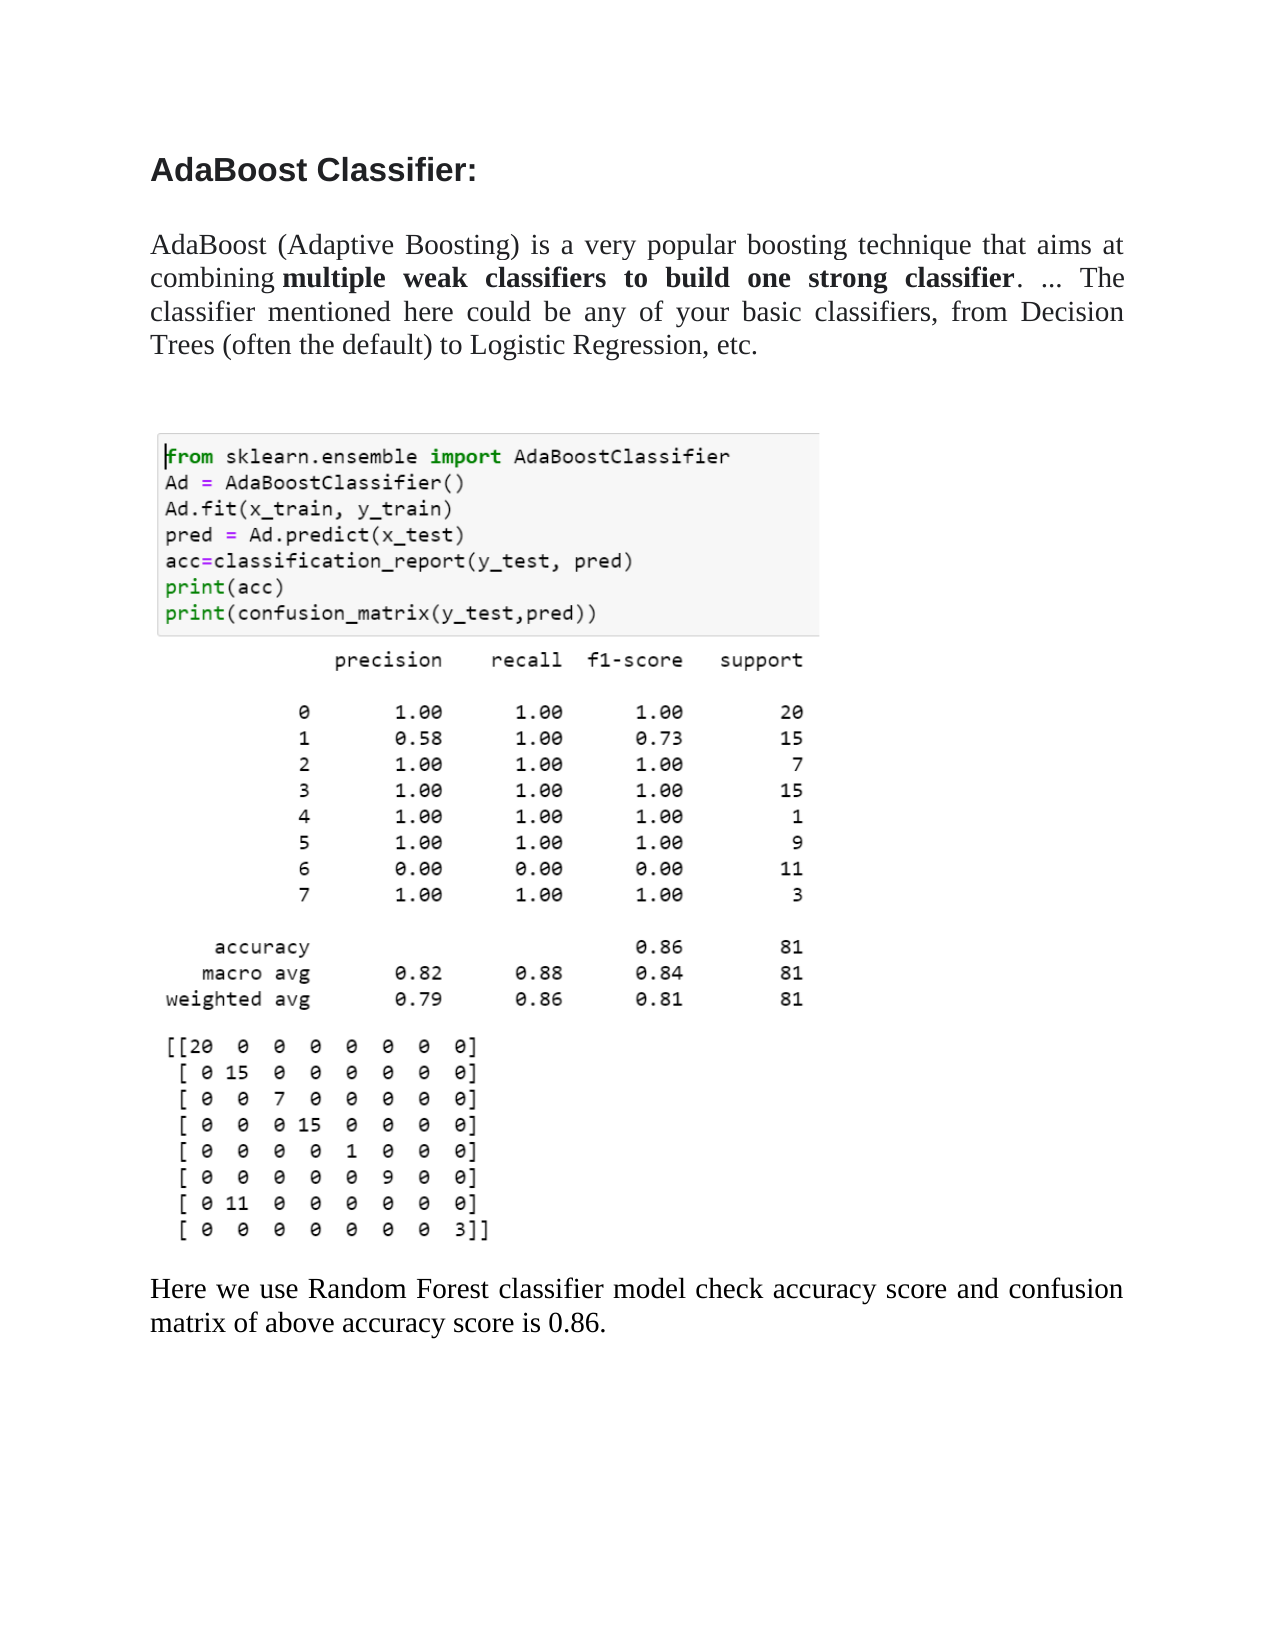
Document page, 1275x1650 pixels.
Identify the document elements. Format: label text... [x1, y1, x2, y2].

text Here we use Random Forest classifier model check accuracy score and confusion matrix of above accuracy score is 0.86. [150, 1271, 1125, 1338]
text AdaBoost Classifier: [150, 150, 1125, 188]
text AdaBoost (Adaptive Boosting) is a very popular boosting technique that aims at combining multiple weak classifiers to build one strong classifier. ... The classifier mentioned here could be any of your basic classifiers, from Decision Trees (often the default) to Logistic Regression, etc. [150, 227, 1125, 361]
